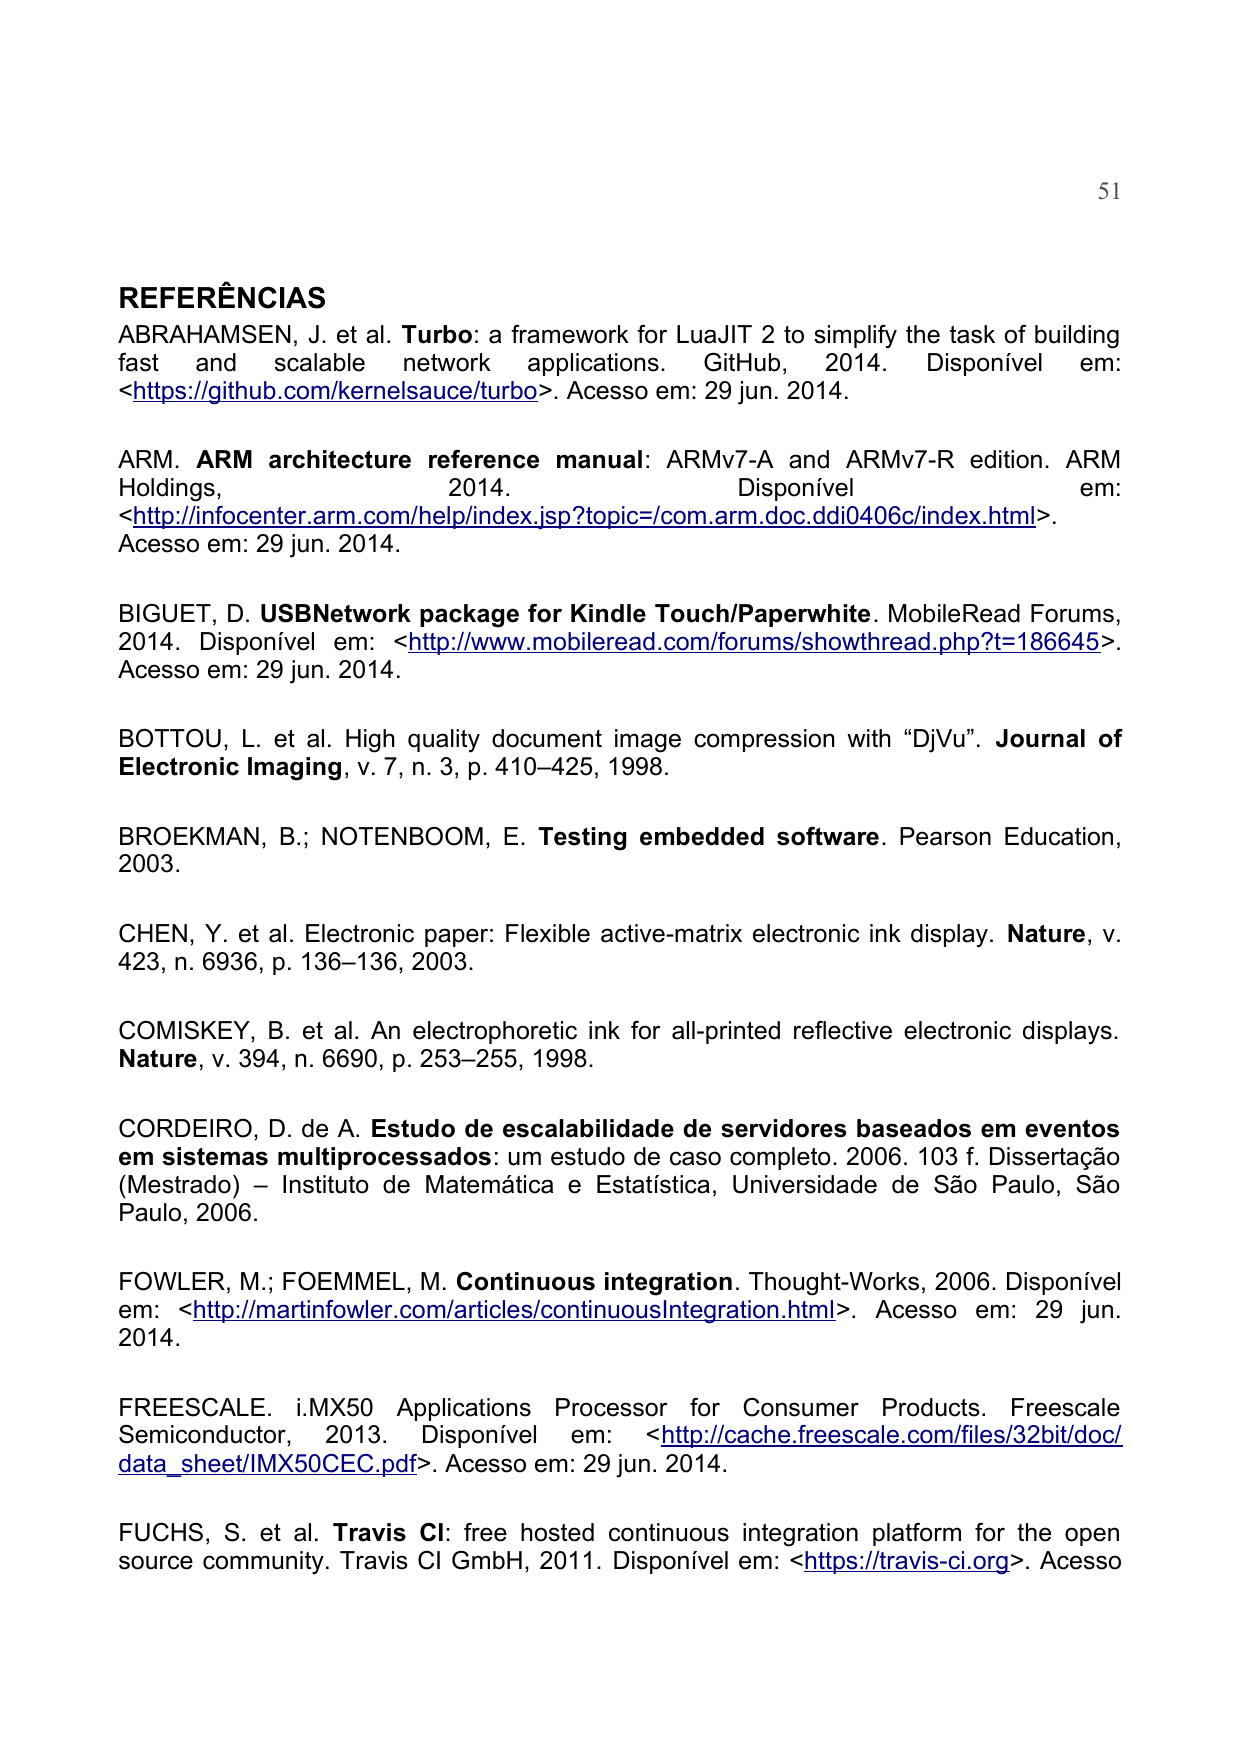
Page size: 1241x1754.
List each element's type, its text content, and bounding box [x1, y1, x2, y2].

text BROEKMAN, B.; NOTENBOOM, E. Testing embedded software. Pearson Education, 2003. [118, 822, 1122, 878]
text ARM. ARM architecture reference manual: ARMv7-A and ARMv7-R edition. ARM Holdings, 2014. Disponível em: <http://infocenter.arm.com/help/index.jsp?topic=/com.arm.doc.ddi0406c/index.html>. Acesso em: 29 jun. 2014. [118, 446, 1122, 558]
text BIGUET, D. USBNetwork package for Kindle Touch/Paperwhite. MobileRead Forums, 2014. Disponível em: <http://www.mobileread.com/forums/showthread.php?t=186645>. Acesso em: 29 jun. 2014. [118, 599, 1122, 684]
text ABRAHAMSEN, J. et al. Turbo: a framework for LuaJIT 2 to simplify the task of building fast and scalable network applications. GitHub, 2014. Disponível em: <https://github.com/kernelsauce/turbo>. Acesso em: 29 jun. 2014. [118, 321, 1122, 405]
text CHEN, Y. et al. Electronic paper: Flexible active-matrix electronic ink display. Nature, v. 423, n. 6936, p. 136–136, 2003. [118, 920, 1122, 976]
text CORDEIRO, D. de A. Estudo de escalabilidade de servidores baseados em eventos em sistemas multiprocessados: um estudo de caso completo. 2006. 103 f. Dissertação (Mestrado) – Instituto de Matemática e Estatística, Universidade de São Paulo, São Paulo, 2006. [118, 1114, 1122, 1227]
text FOWLER, M.; FOEMMEL, M. Continuous integration. Thought-Works, 2006. Disponível em: <http://martinfowler.com/articles/continuousIntegration.html>. Acesso em: 29 jun. 2014. [118, 1268, 1122, 1352]
text BOTTOU, L. et al. High quality document image compression with “DjVu”. Journal of Electronic Imaging, v. 7, n. 3, p. 410–425, 1998. [118, 725, 1122, 781]
subtitle REFERÊNCIAS [118, 282, 1122, 314]
text COMISKEY, B. et al. An electrophoretic ink for all-printed reflective electronic displays. Nature, v. 394, n. 6690, p. 253–255, 1998. [118, 1017, 1122, 1073]
text FUCHS, S. et al. Travis CI: free hosted continuous integration platform for the open source community. Travis CI GmbH, 2011. Disponível em: <https://travis-ci.org>. Acesso [118, 1519, 1122, 1575]
text FREESCALE. i.MX50 Applications Processor for Consumer Products. Freescale Semiconductor, 2013. Disponível em: <http://cache.freescale.com/files/32bit/doc/ data_sheet/IMX50CEC.pdf>. Acesso em: 29 jun. 2014. [118, 1393, 1122, 1477]
